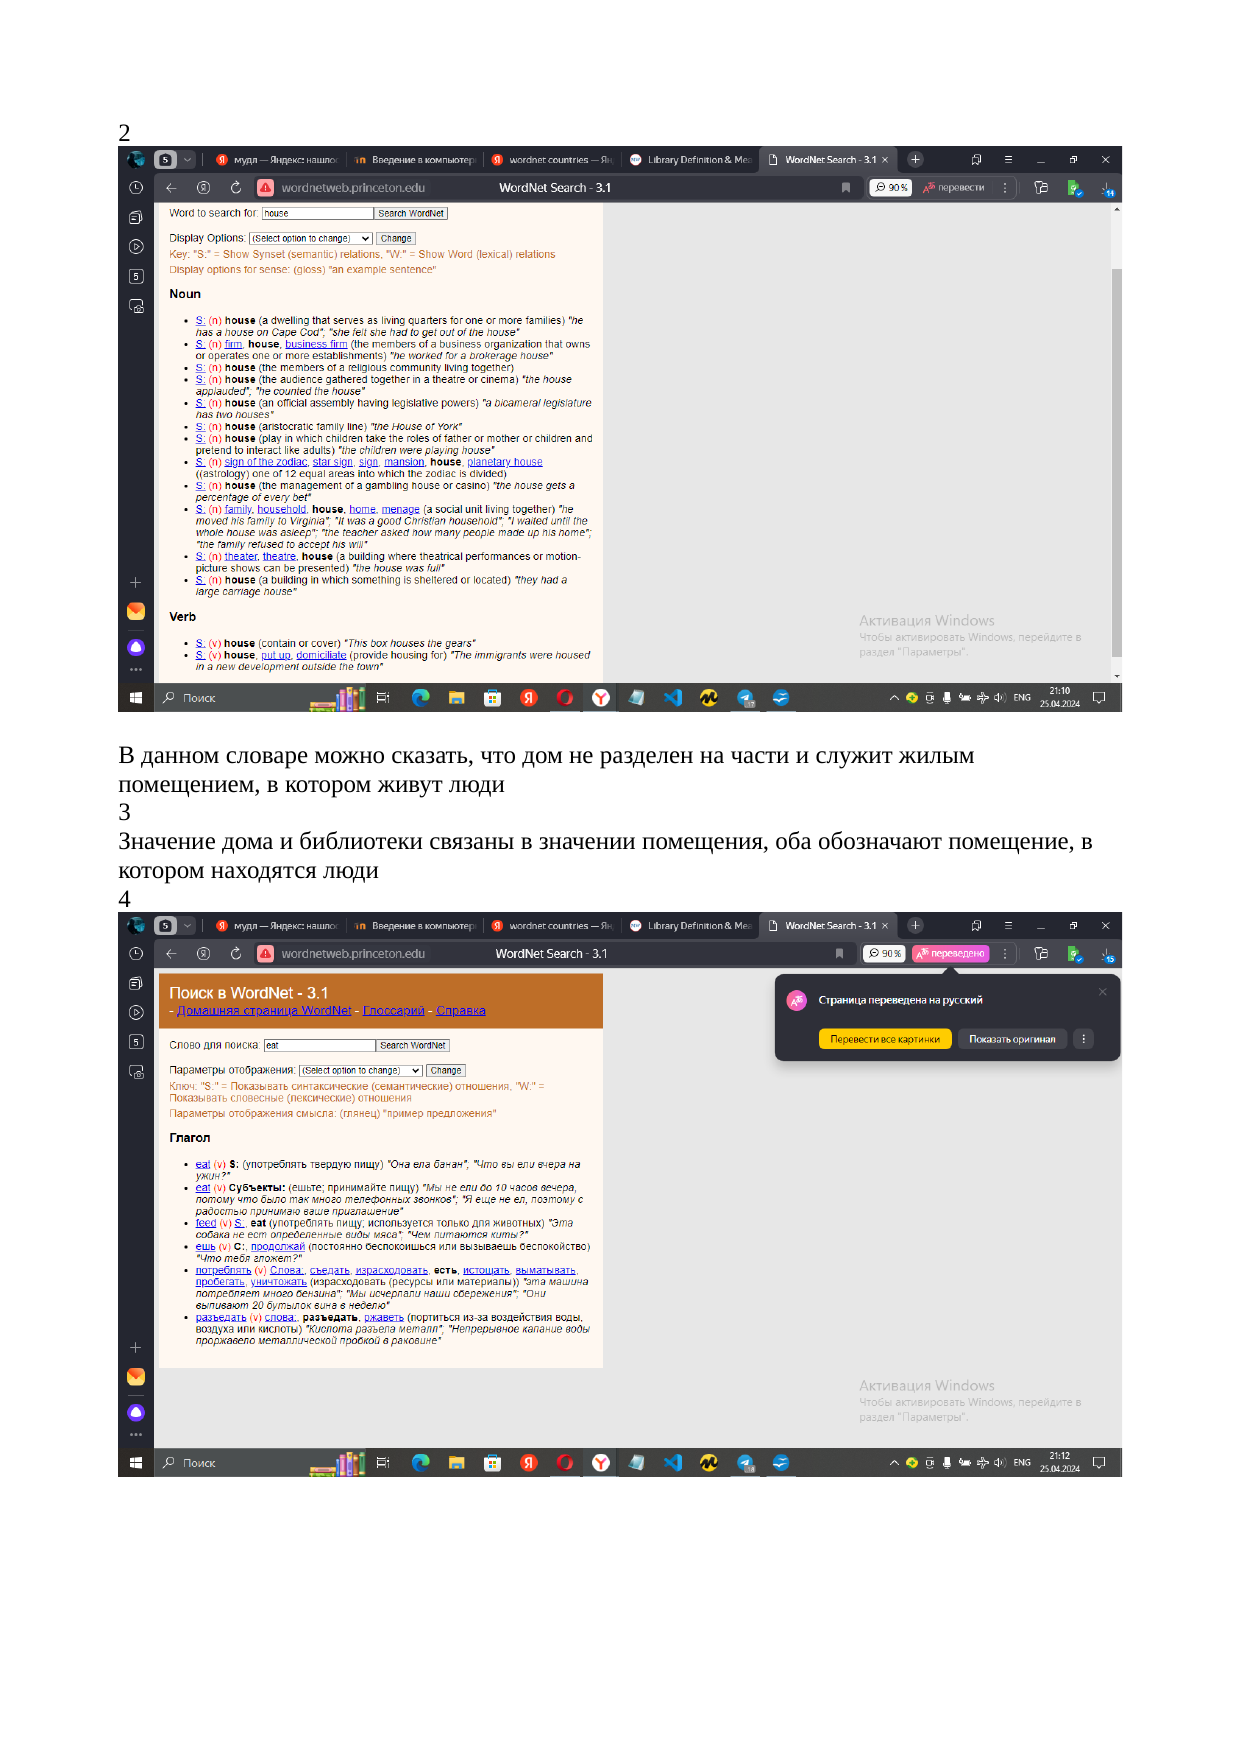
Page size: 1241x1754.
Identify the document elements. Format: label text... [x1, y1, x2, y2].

picture [118, 146, 1123, 712]
picture [118, 912, 1123, 1477]
text 4 [118, 884, 1122, 912]
text В данном словаре можно сказать, что дом не разделен на части и служит жилым помещением, в котором живут люди [118, 740, 1122, 797]
text 2 [118, 118, 1122, 146]
text Значение дома и библиотеки связаны в значении помещения, оба обозначают помещение, в котором находятся люди [118, 826, 1122, 884]
text 3 [118, 797, 1122, 826]
